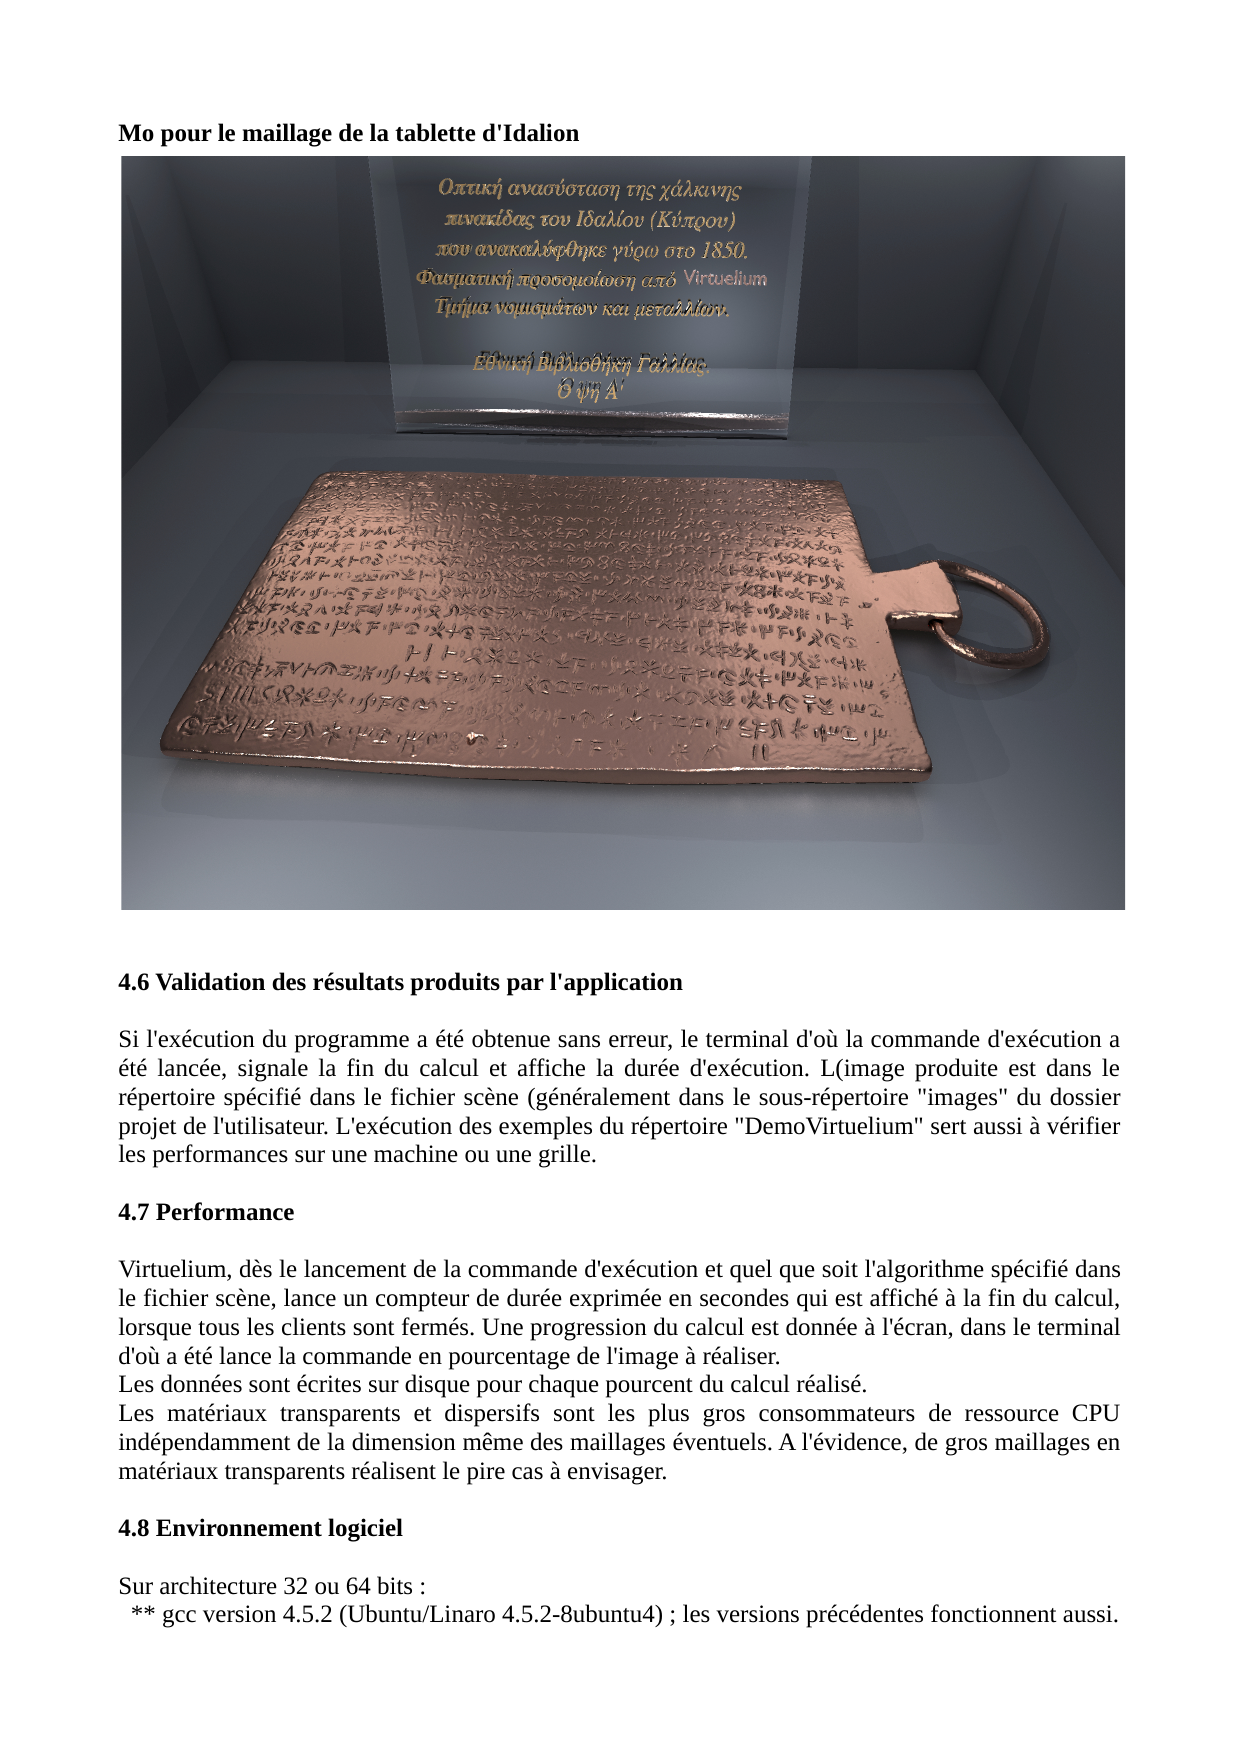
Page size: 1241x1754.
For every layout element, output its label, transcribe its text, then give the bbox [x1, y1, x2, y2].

text ** gcc version 4.5.2 (Ubuntu/Linaro 4.5.2-8ubuntu4) ; les versions précédentes fonctionnent aussi. [118, 1599, 1122, 1628]
text Les données sont écrites sur disque pour chaque pourcent du calcul réalisé. [118, 1369, 1122, 1398]
text Les matériaux transparents et dispersifs sont les plus gros consommateurs de ressource CPU indépendamment de la dimension même des maillages éventuels. A l'évidence, de gros maillages en matériaux transparents réalisent le pire cas à envisager. [118, 1398, 1122, 1484]
picture [121, 156, 1126, 910]
text 4.6 Validation des résultats produits par l'application [118, 967, 1122, 996]
text Sur architecture 32 ou 64 bits : [118, 1571, 1122, 1599]
text 4.8 Environnement logiciel [118, 1513, 1122, 1542]
text Virtuelium, dès le lancement de la commande d'exécution et quel que soit l'algorithme spécifié dans le fichier scène, lance un compteur de durée exprimée en secondes qui est affiché à la fin du calcul, lorsque tous les clients sont fermés. Une progression du calcul est donnée à l'écran, dans le terminal d'où a été lance la commande en pourcentage de l'image à réaliser. [118, 1254, 1122, 1369]
text Si l'exécution du programme a été obtenue sans erreur, le terminal d'où la commande d'exécution a été lancée, signale la fin du calcul et affiche la durée d'exécution. L(image produite est dans le répertoire spécifié dans le fichier scène (généralement dans le sous-répertoire "images" du dossier projet de l'utilisateur. L'exécution des exemples du répertoire "DemoVirtuelium" sert aussi à vérifier les performances sur une machine ou une grille. [118, 1024, 1122, 1168]
text Mo pour le maillage de la tablette d'Idalion [118, 118, 1122, 147]
text 4.7 Performance [118, 1197, 1122, 1226]
